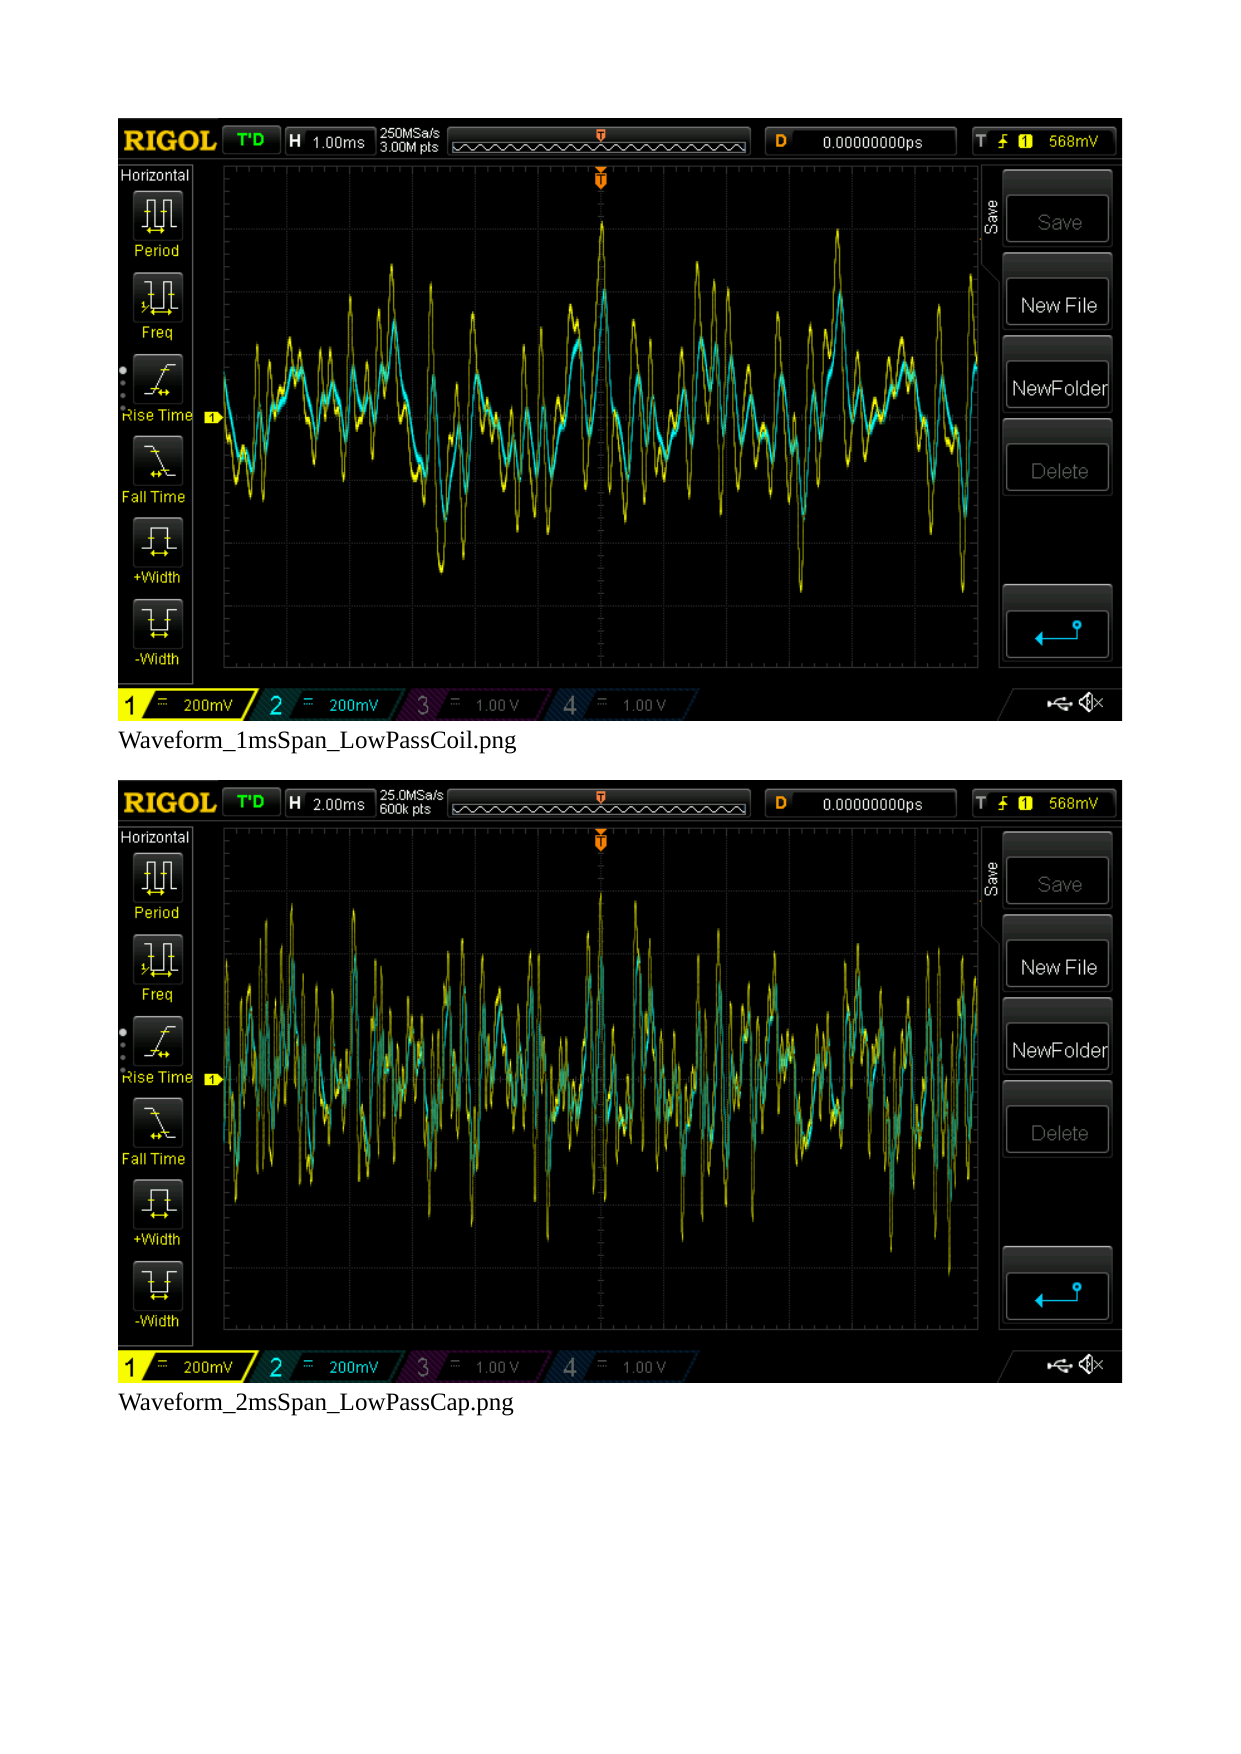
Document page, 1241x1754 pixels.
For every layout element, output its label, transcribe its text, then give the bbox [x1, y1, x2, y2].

text Waveform_1msSpan_LowPassCoil.png [118, 721, 1122, 753]
text Waveform_2msSpan_LowPassCap.png [118, 1383, 1122, 1415]
text [118, 772, 1122, 780]
